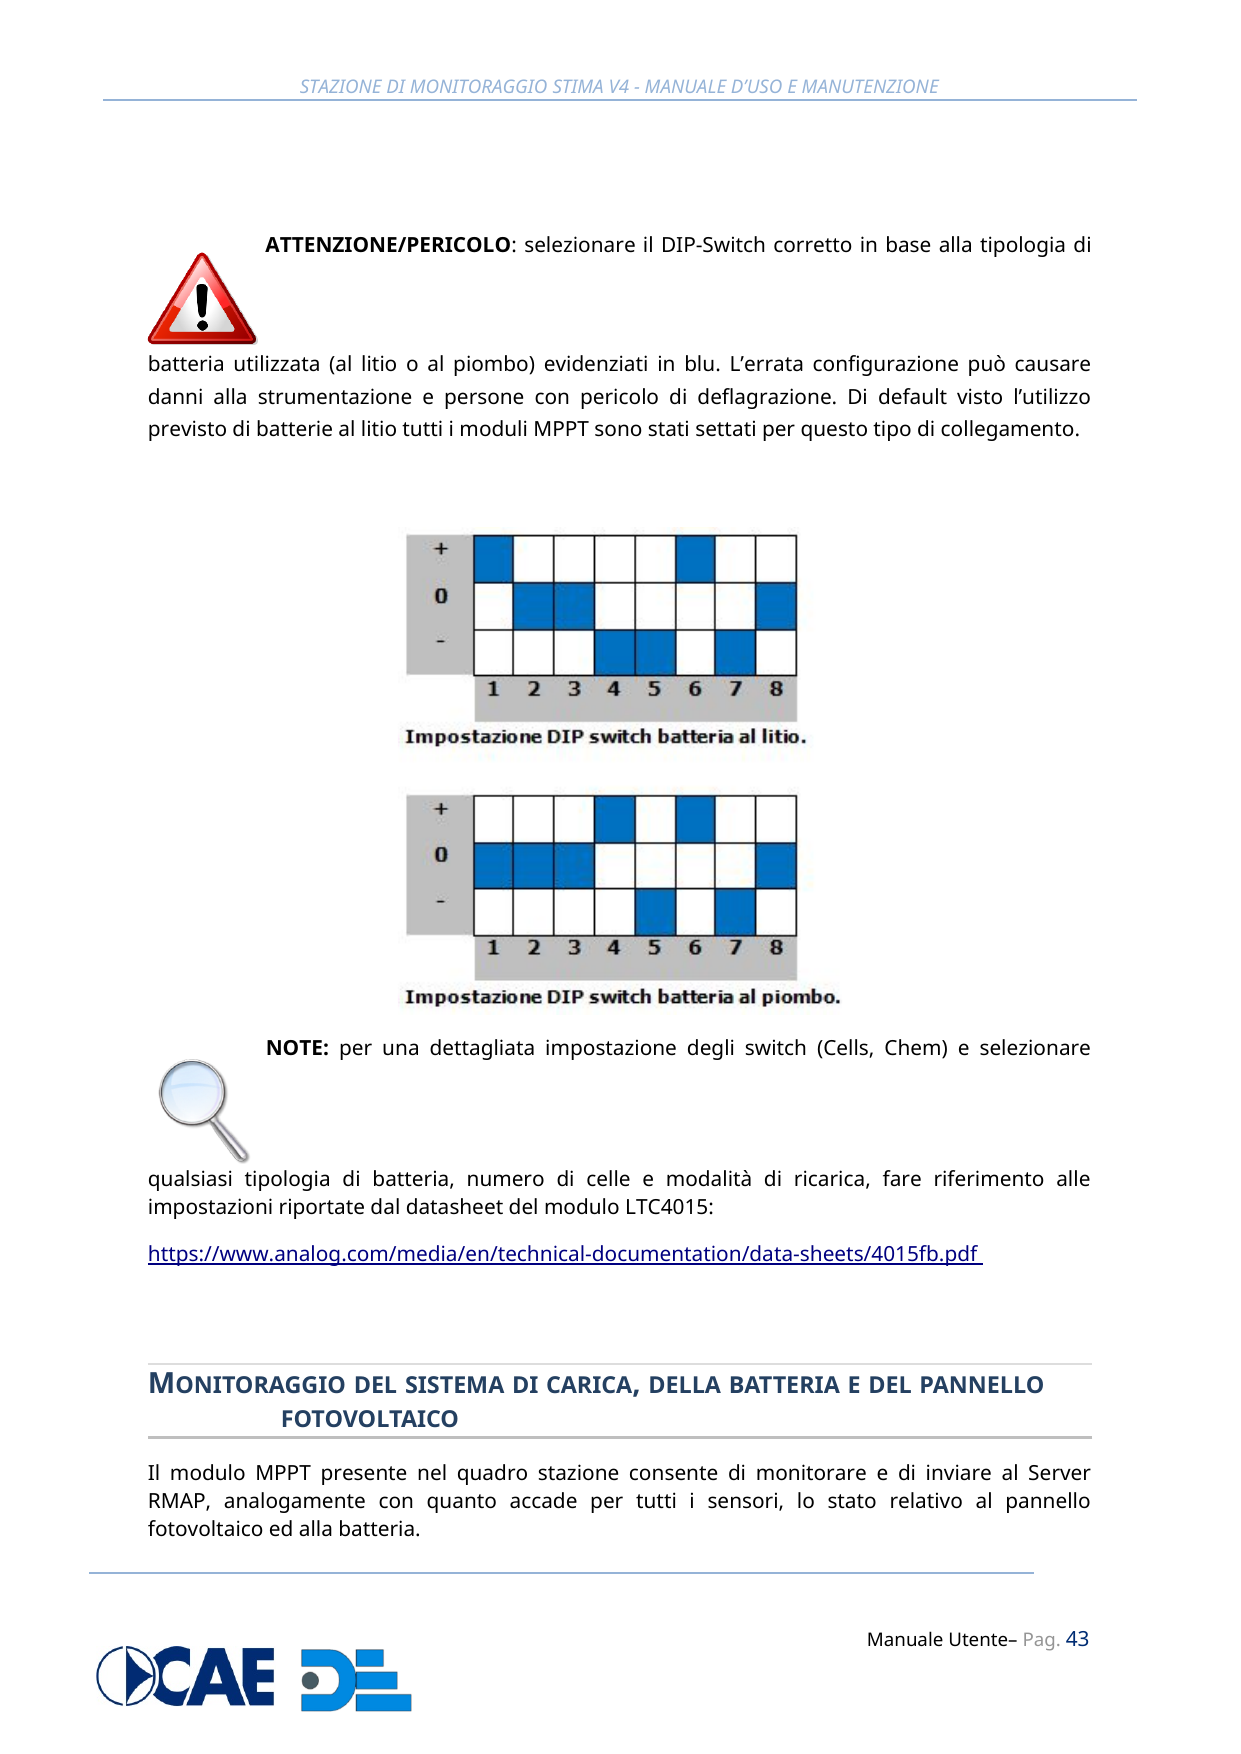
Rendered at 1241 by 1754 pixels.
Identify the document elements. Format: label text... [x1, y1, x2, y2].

subtitle Monitoraggio del sistema di carica, della batteria e del pannello fotovoltaico [148, 1365, 1092, 1436]
text https://www.analog.com/media/en/technical-documentation/data-sheets/4015fb.pdf [148, 1239, 1092, 1268]
text ATTENZIONE/PERICOLO: selezionare il DIP-Switch corretto in base alla tipologia di batteria utilizzata (al litio o al piombo) evidenziati in blu. L’errata configurazione può causare danni alla strumentazione e persone con pericolo di deflagrazione. Di default visto l’utilizzo previsto di batterie al litio tutti i moduli MPPT sono stati settati per questo tipo di collegamento. [148, 231, 1092, 443]
text NOTE: per una dettagliata impostazione degli switch (Cells, Chem) e selezionare qualsiasi tipologia di batteria, numero di celle e modalità di ricarica, fare riferimento alle impostazioni riportate dal datasheet del modulo LTC4015: [148, 1033, 1092, 1221]
text Il modulo MPPT presente nel quadro stazione consente di monitorare e di inviare al Server RMAP, analogamente con quanto accade per tutti i sensori, lo stato relativo al pannello fotovoltaico ed alla batteria. [148, 1458, 1092, 1543]
